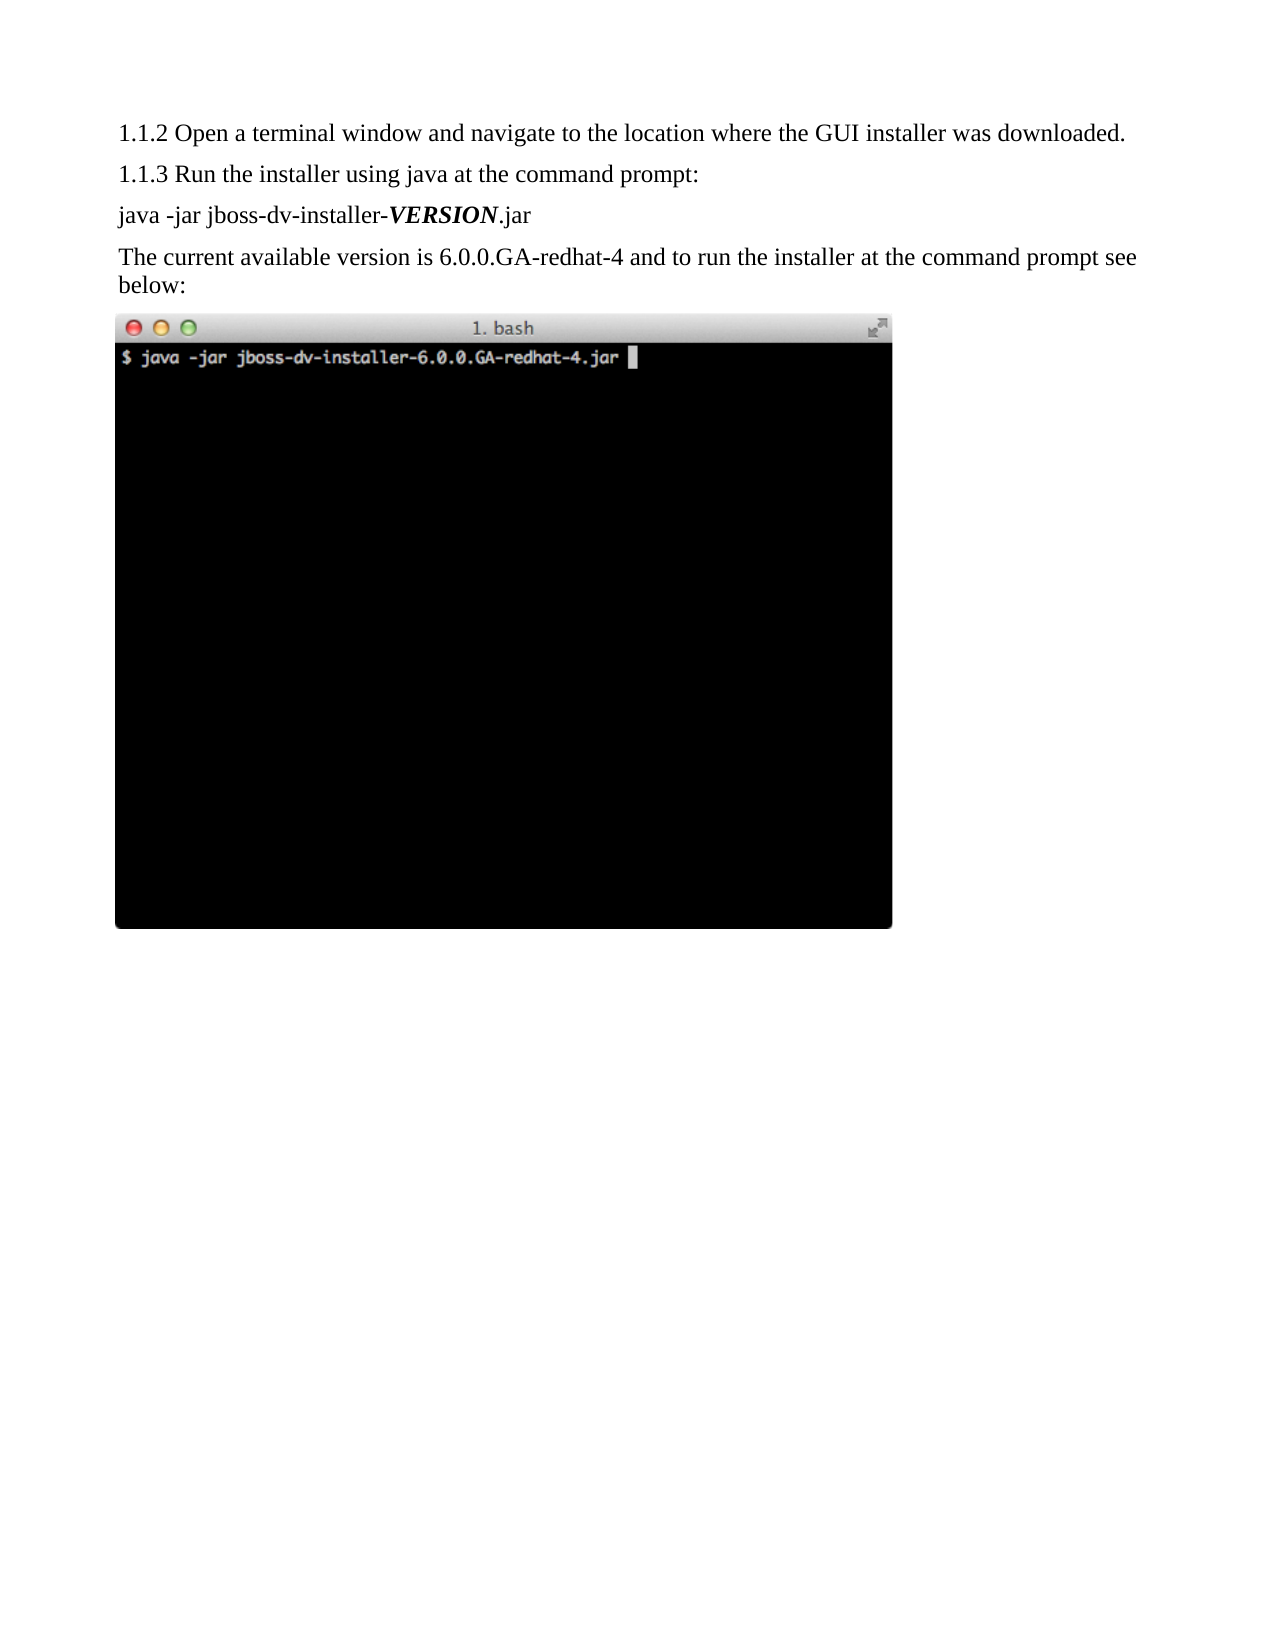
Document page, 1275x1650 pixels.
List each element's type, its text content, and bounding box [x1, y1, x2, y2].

text 1.1.2 Open a terminal window and navigate to the location where the GUI installer was downloaded. [118, 118, 1157, 147]
text 1.1.3 Run the installer using java at the command prompt: [118, 159, 1157, 188]
picture [115, 313, 893, 929]
text java -jar jboss-dv-installer-VERSION.jar [118, 201, 1157, 229]
text The current available version is 6.0.0.GA-redhat-4 and to run the installer at the command prompt see below: [118, 242, 1157, 299]
